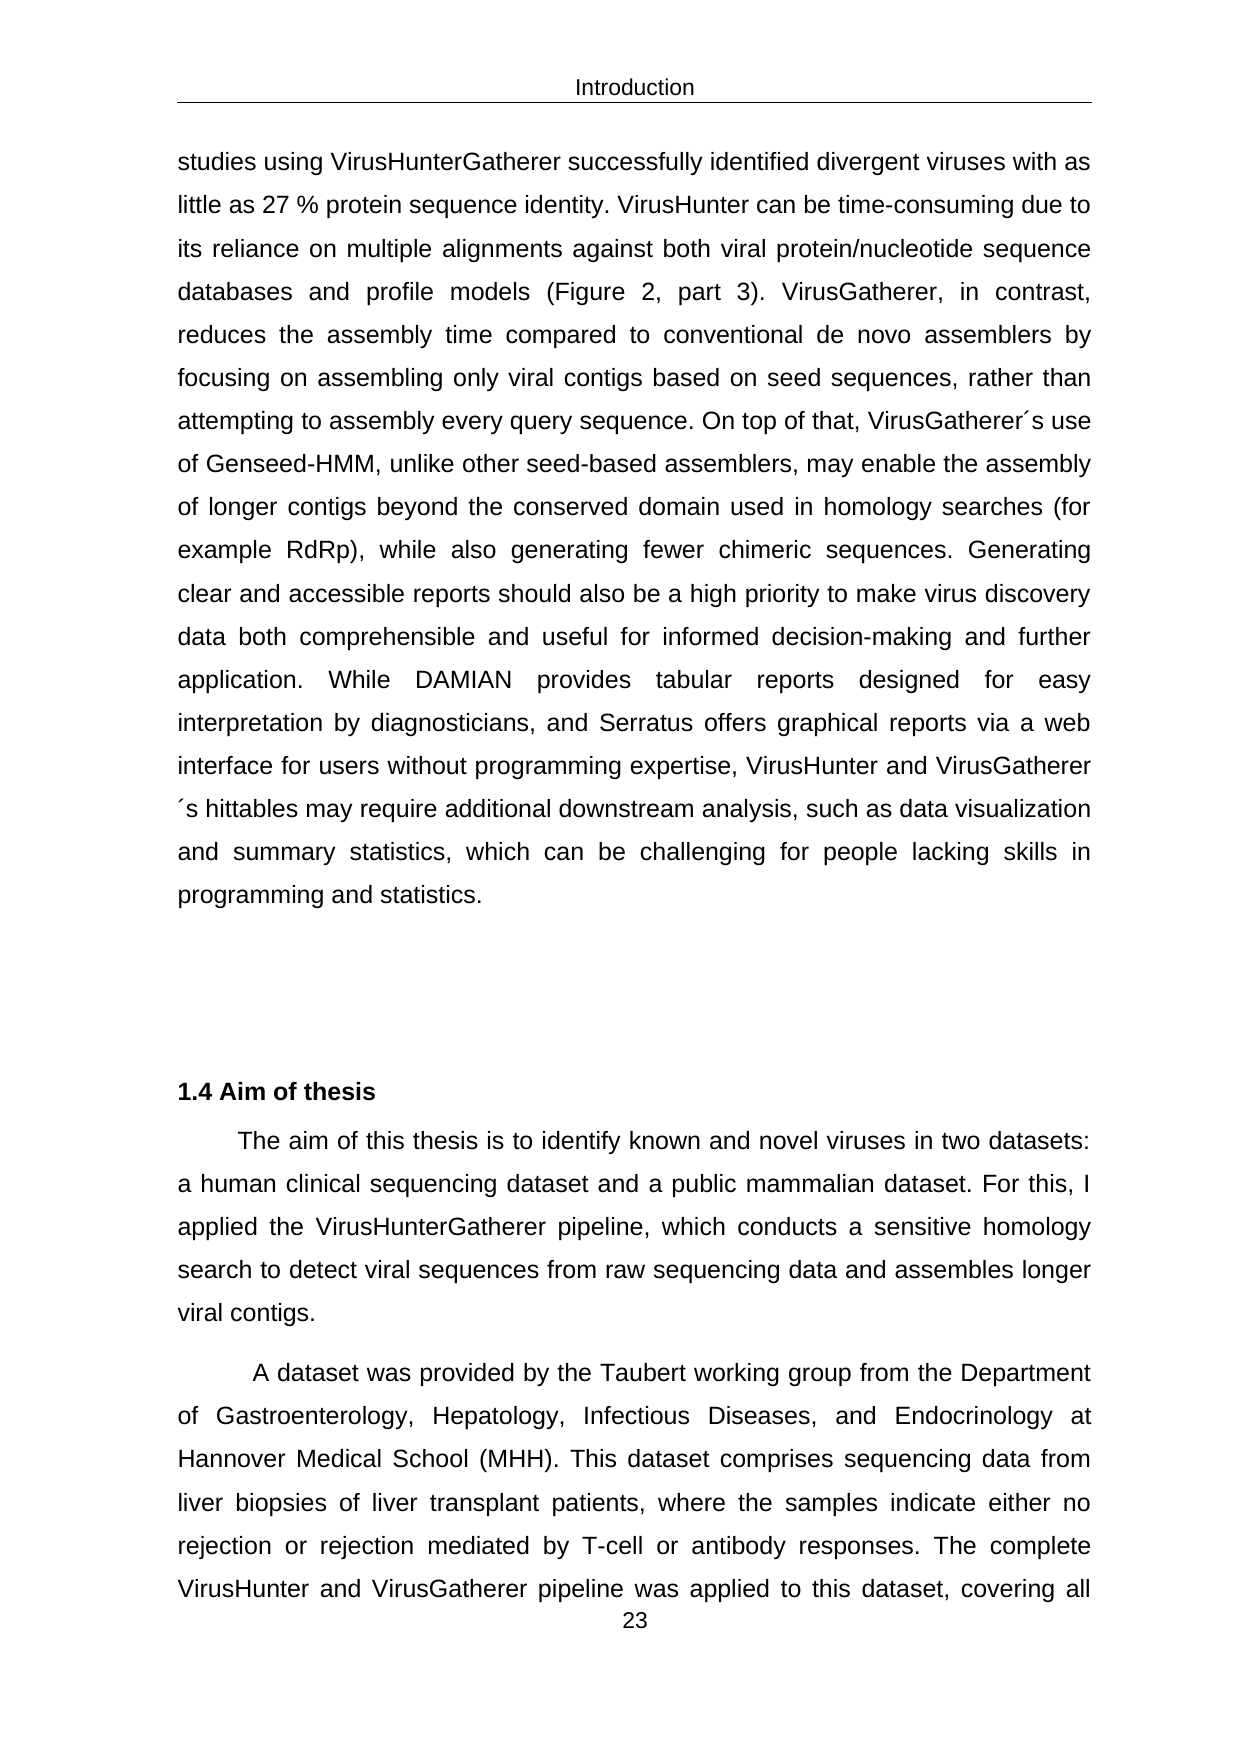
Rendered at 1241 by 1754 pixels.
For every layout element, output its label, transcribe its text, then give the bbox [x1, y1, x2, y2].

subtitle 1.4 Aim of thesis [177, 1077, 1092, 1105]
text A dataset was provided by the Taubert working group from the Department of Gastroenterology, Hepatology, Infectious Diseases, and Endocrinology at Hannover Medical School (MHH). This dataset comprises sequencing data from liver biopsies of liver transplant patients, where the samples indicate either no rejection or rejection mediated by T-cell or antibody responses. The complete VirusHunter and VirusGatherer pipeline was applied to this dataset, covering all [177, 1358, 1092, 1603]
text studies using VirusHunterGatherer successfully identified divergent viruses with as little as 27 % protein sequence identity. VirusHunter can be time-consuming due to its reliance on multiple alignments against both viral protein/nucleotide sequence databases and profile models (Figure 2, part 3). VirusGatherer, in contrast, reduces the assembly time compared to conventional de novo assemblers by focusing on assembling only viral contigs based on seed sequences, rather than attempting to assembly every query sequence. On top of that, VirusGatherer´s use of Genseed-HMM, unlike other seed-based assemblers, may enable the assembly of longer contigs beyond the conserved domain used in homology searches (for example RdRp), while also generating fewer chimeric sequences. Generating clear and accessible reports should also be a high priority to make virus discovery data both comprehensible and useful for informed decision-making and further application. While DAMIAN provides tabular reports designed for easy interpretation by diagnosticians, and Serratus offers graphical reports via a web interface for users without programming expertise, VirusHunter and VirusGatherer´s hittables may require additional downstream analysis, such as data visualization and summary statistics, which can be challenging for people lacking skills in programming and statistics. [177, 147, 1092, 909]
text The aim of this thesis is to identify known and novel viruses in two datasets: a human clinical sequencing dataset and a public mammalian dataset. For this, I applied the VirusHunterGatherer pipeline, which conducts a sensitive homology search to detect viral sequences from raw sequencing data and assembles longer viral contigs. [177, 1126, 1092, 1327]
